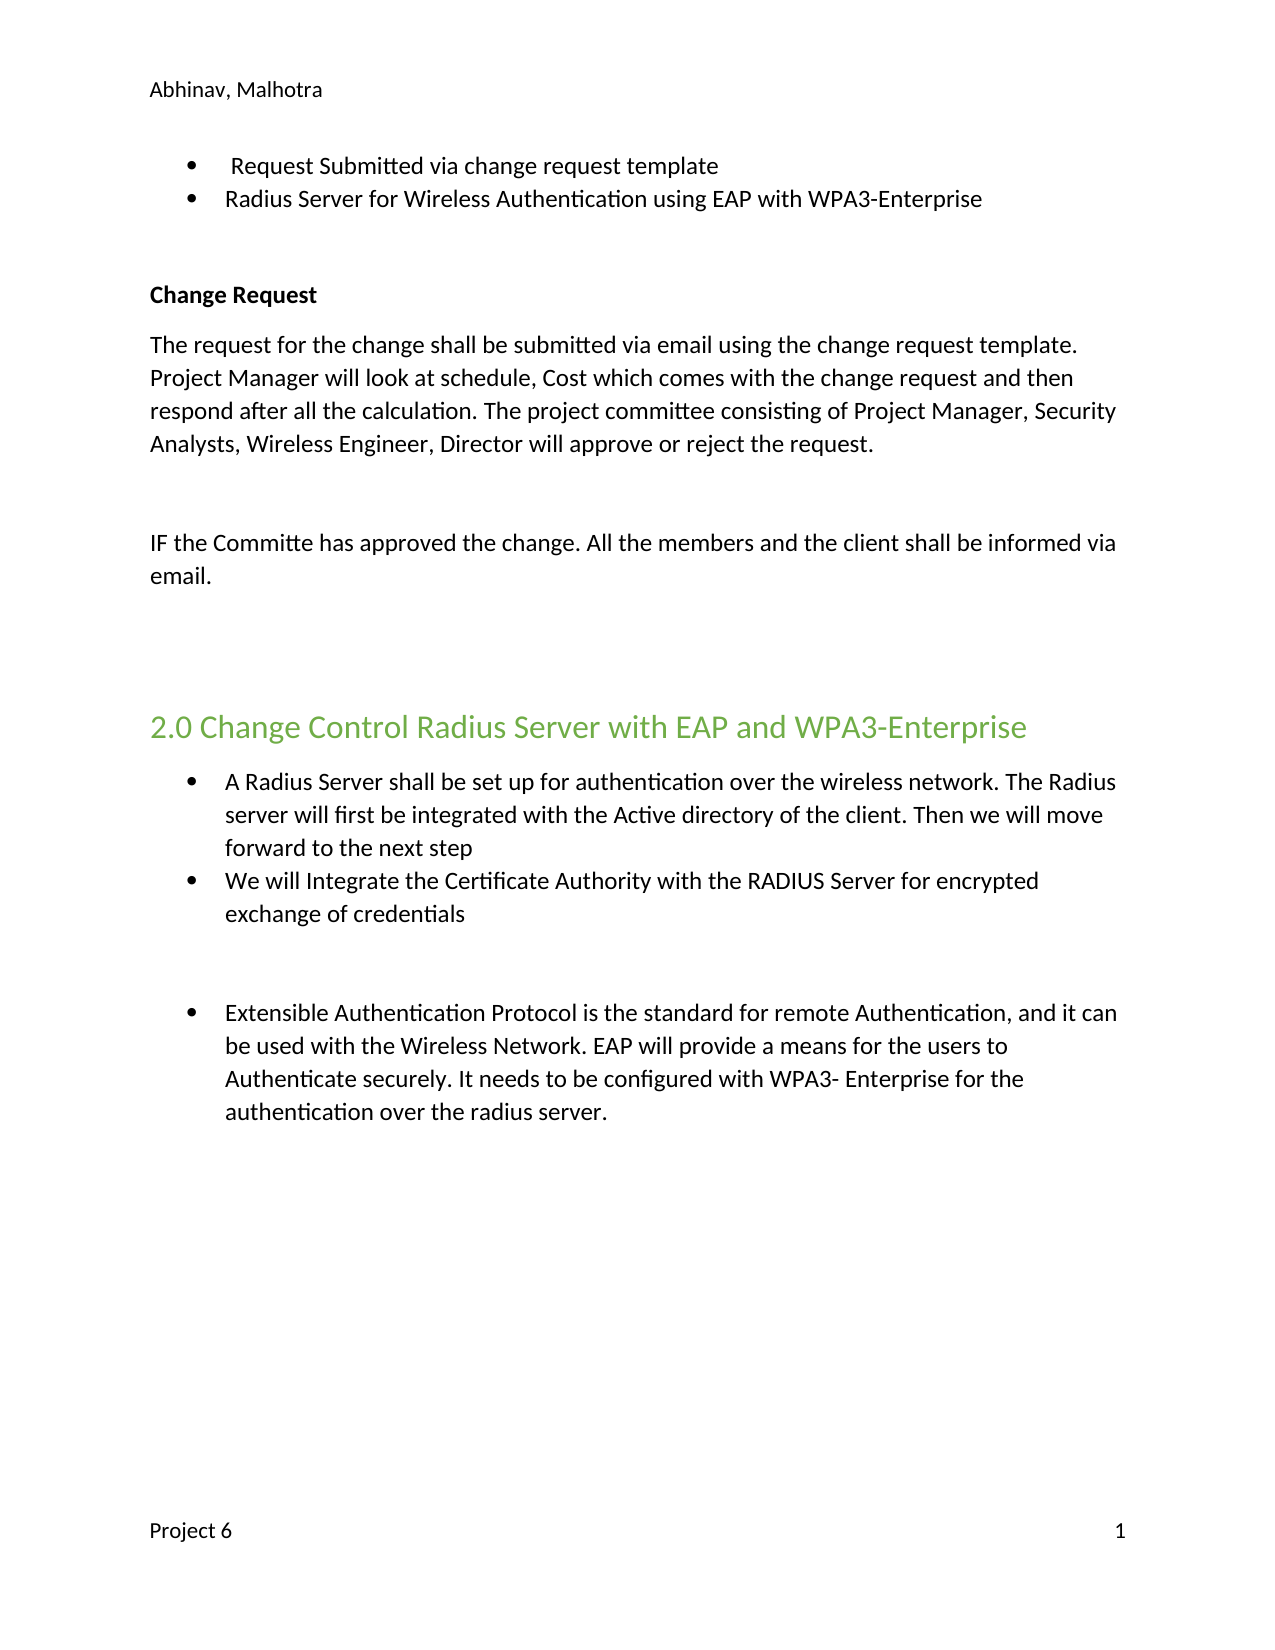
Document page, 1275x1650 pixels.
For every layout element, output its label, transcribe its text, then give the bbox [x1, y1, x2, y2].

list A Radius Server shall be set up for authentication over the wireless network. The Radius server will first be integrated with the Active directory of the client. Then we will move forward to the next step [187, 766, 1125, 863]
text The request for the change shall be submitted via email using the change request template. Project Manager will look at schedule, Cost which comes with the change request and then respond after all the calculation. The project committee consisting of Project Manager, Security Analysts, Wireless Engineer, Director will approve or reject the request. [150, 329, 1125, 458]
text Change Request [150, 279, 1125, 310]
list Extensible Authentication Protocol is the standard for remote Authentication, and it can be used with the Wireless Network. EAP will provide a means for the users to Authenticate securely. It needs to be configured with WPA3- Enterprise for the authentication over the radius server. [187, 997, 1125, 1127]
text 2.0 Change Control Radius Server with EAP and WPA3-Enterprise [150, 706, 1125, 747]
text IF the Committe has approved the change. All the members and the client shall be informed via email. [150, 527, 1125, 590]
list Request Submitted via change request template [187, 150, 1125, 181]
list We will Integrate the Certificate Authority with the RADIUS Server for encrypted exchange of credentials [187, 865, 1125, 929]
list Radius Server for Wireless Authentication using EAP with WPA3-Enterprise [187, 183, 1125, 213]
